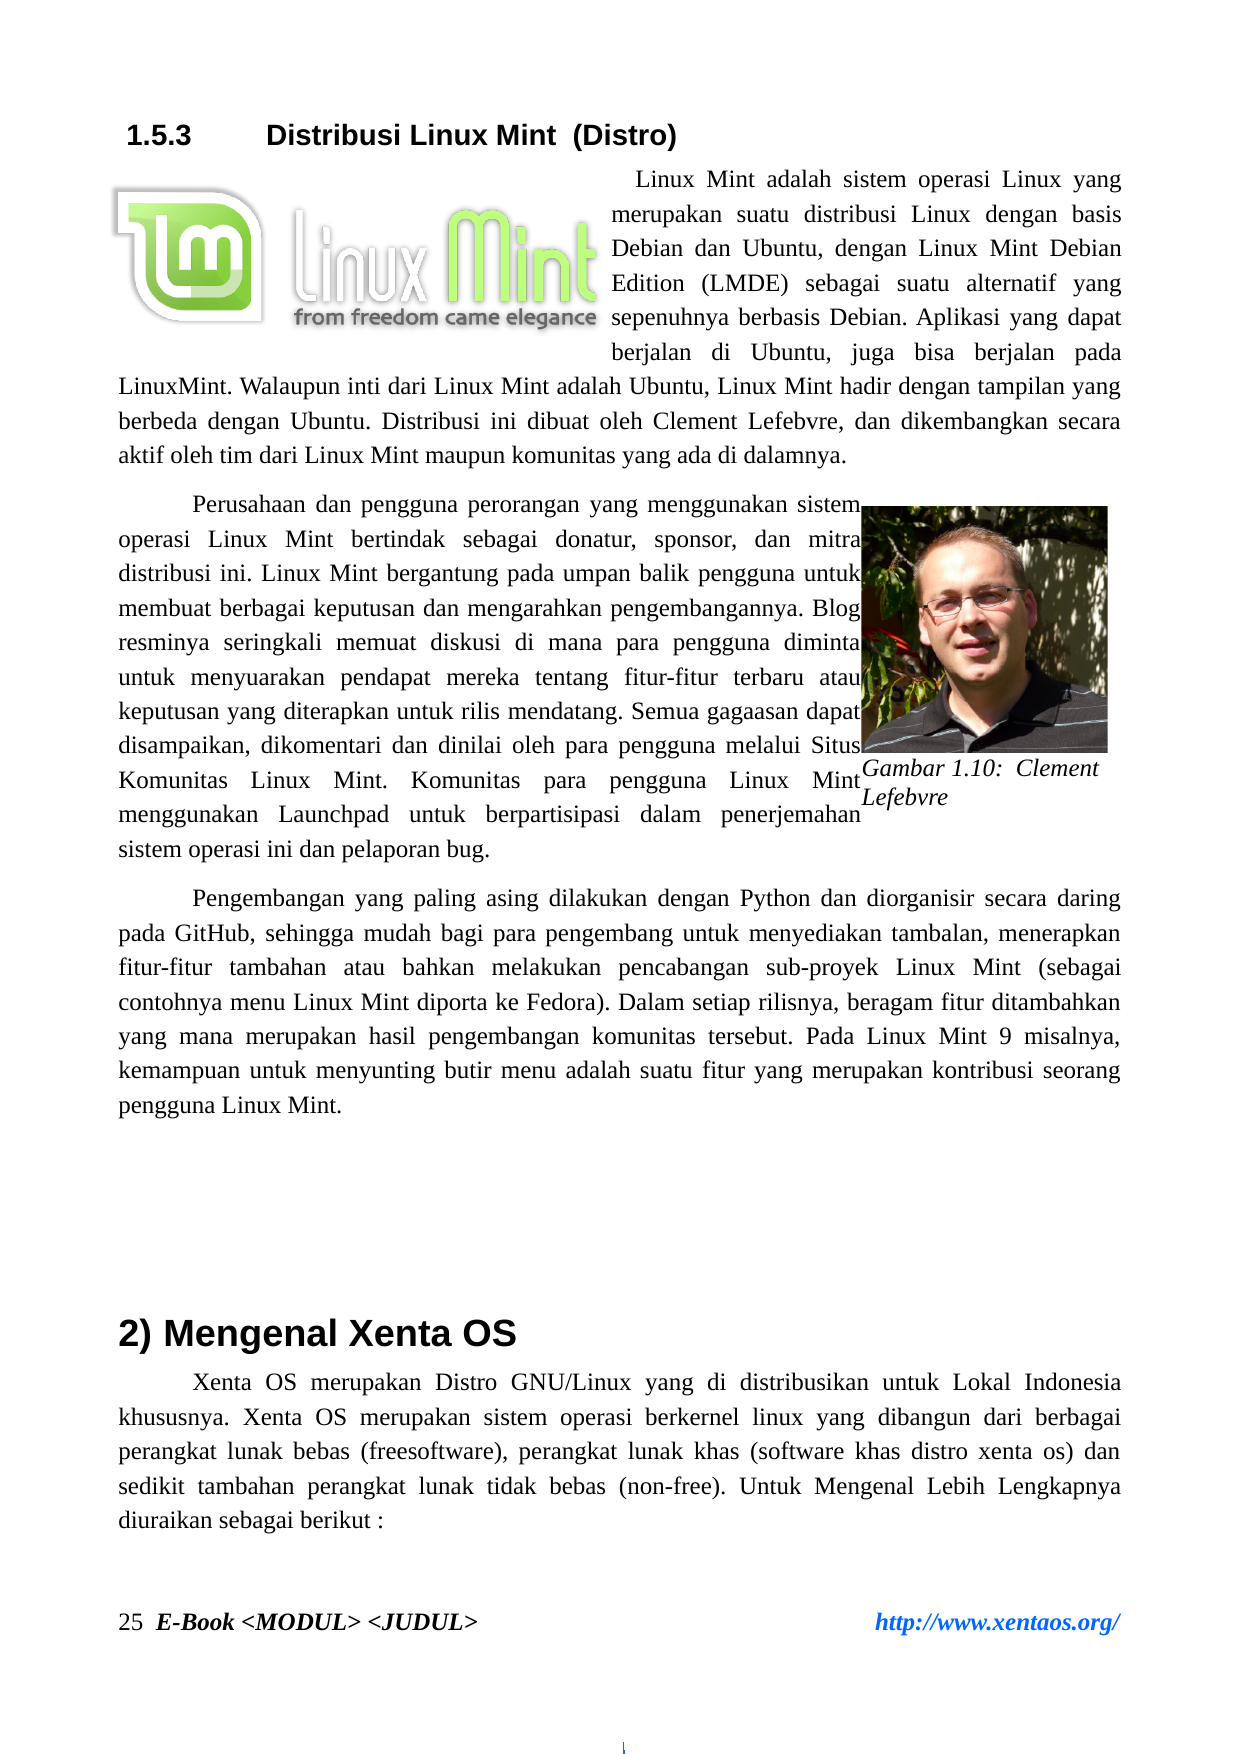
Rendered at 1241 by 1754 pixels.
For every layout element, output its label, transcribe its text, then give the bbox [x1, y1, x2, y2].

subtitle Mengenal Xenta OS [118, 1311, 1122, 1355]
picture [100, 180, 612, 344]
text Xenta OS merupakan Distro GNU/Linux yang di distribusikan untuk Lokal Indonesia khususnya. Xenta OS merupakan sistem operasi berkernel linux yang dibangun dari berbagai perangkat lunak bebas (freesoftware), perangkat lunak khas (software khas distro xenta os) dan sedikit tambahan perangkat lunak tidak bebas (non-free). Untuk Mengenal Lebih Lengkapnya diuraikan sebagai berikut : [118, 1367, 1122, 1534]
text Linux Mint adalah sistem operasi Linux yang merupakan suatu distribusi Linux dengan basis Debian dan Ubuntu, dengan Linux Mint Debian Edition (LMDE) sebagai suatu alternatif yang sepenuhnya berbasis Debian. Aplikasi yang dapat berjalan di Ubuntu, juga bisa berjalan pada LinuxMint. Walaupun inti dari Linux Mint adalah Ubuntu, Linux Mint hadir dengan tampilan yang berbeda dengan Ubuntu. Distribusi ini dibuat oleh Clement Lefebvre, dan dikembangkan secara aktif oleh tim dari Linux Mint maupun komunitas yang ada di dalamnya. [118, 164, 1122, 469]
text Gambar 1.10: Clement Lefebvre [861, 753, 1108, 810]
text Pengembangan yang paling asing dilakukan dengan Python dan diorganisir secara daring pada GitHub, sehingga mudah bagi para pengembang untuk menyediakan tambalan, menerapkan fitur-fitur tambahan atau bahkan melakukan pencabangan sub-proyek Linux Mint (sebagai contohnya menu Linux Mint diporta ke Fedora). Dalam setiap rilisnya, beragam fitur ditambahkan yang mana merupakan hasil pengembangan komunitas tersebut. Pada Linux Mint 9 misalnya, kemampuan untuk menyunting butir menu adalah suatu fitur yang merupakan kontribusi seorang pengguna Linux Mint. [118, 883, 1122, 1119]
subtitle Distribusi Linux Mint (Distro) [118, 118, 1122, 152]
picture [861, 506, 1108, 753]
text Perusahaan dan pengguna perorangan yang menggunakan sistem operasi Linux Mint bertindak sebagai donatur, sponsor, dan mitra distribusi ini. Linux Mint bergantung pada umpan balik pengguna untuk membuat berbagai keputusan dan mengarahkan pengembangannya. Blog resminya seringkali memuat diskusi di mana para pengguna diminta untuk menyuarakan pendapat mereka tentang fitur-fitur terbaru atau keputusan yang diterapkan untuk rilis mendatang. Semua gagaasan dapat disampaikan, dikomentari dan dinilai oleh para pengguna melalui Situs Komunitas Linux Mint. Komunitas para pengguna Linux Mint menggunakan Launchpad untuk berpartisipasi dalam penerjemahan sistem operasi ini dan pelaporan bug. [118, 489, 1122, 863]
